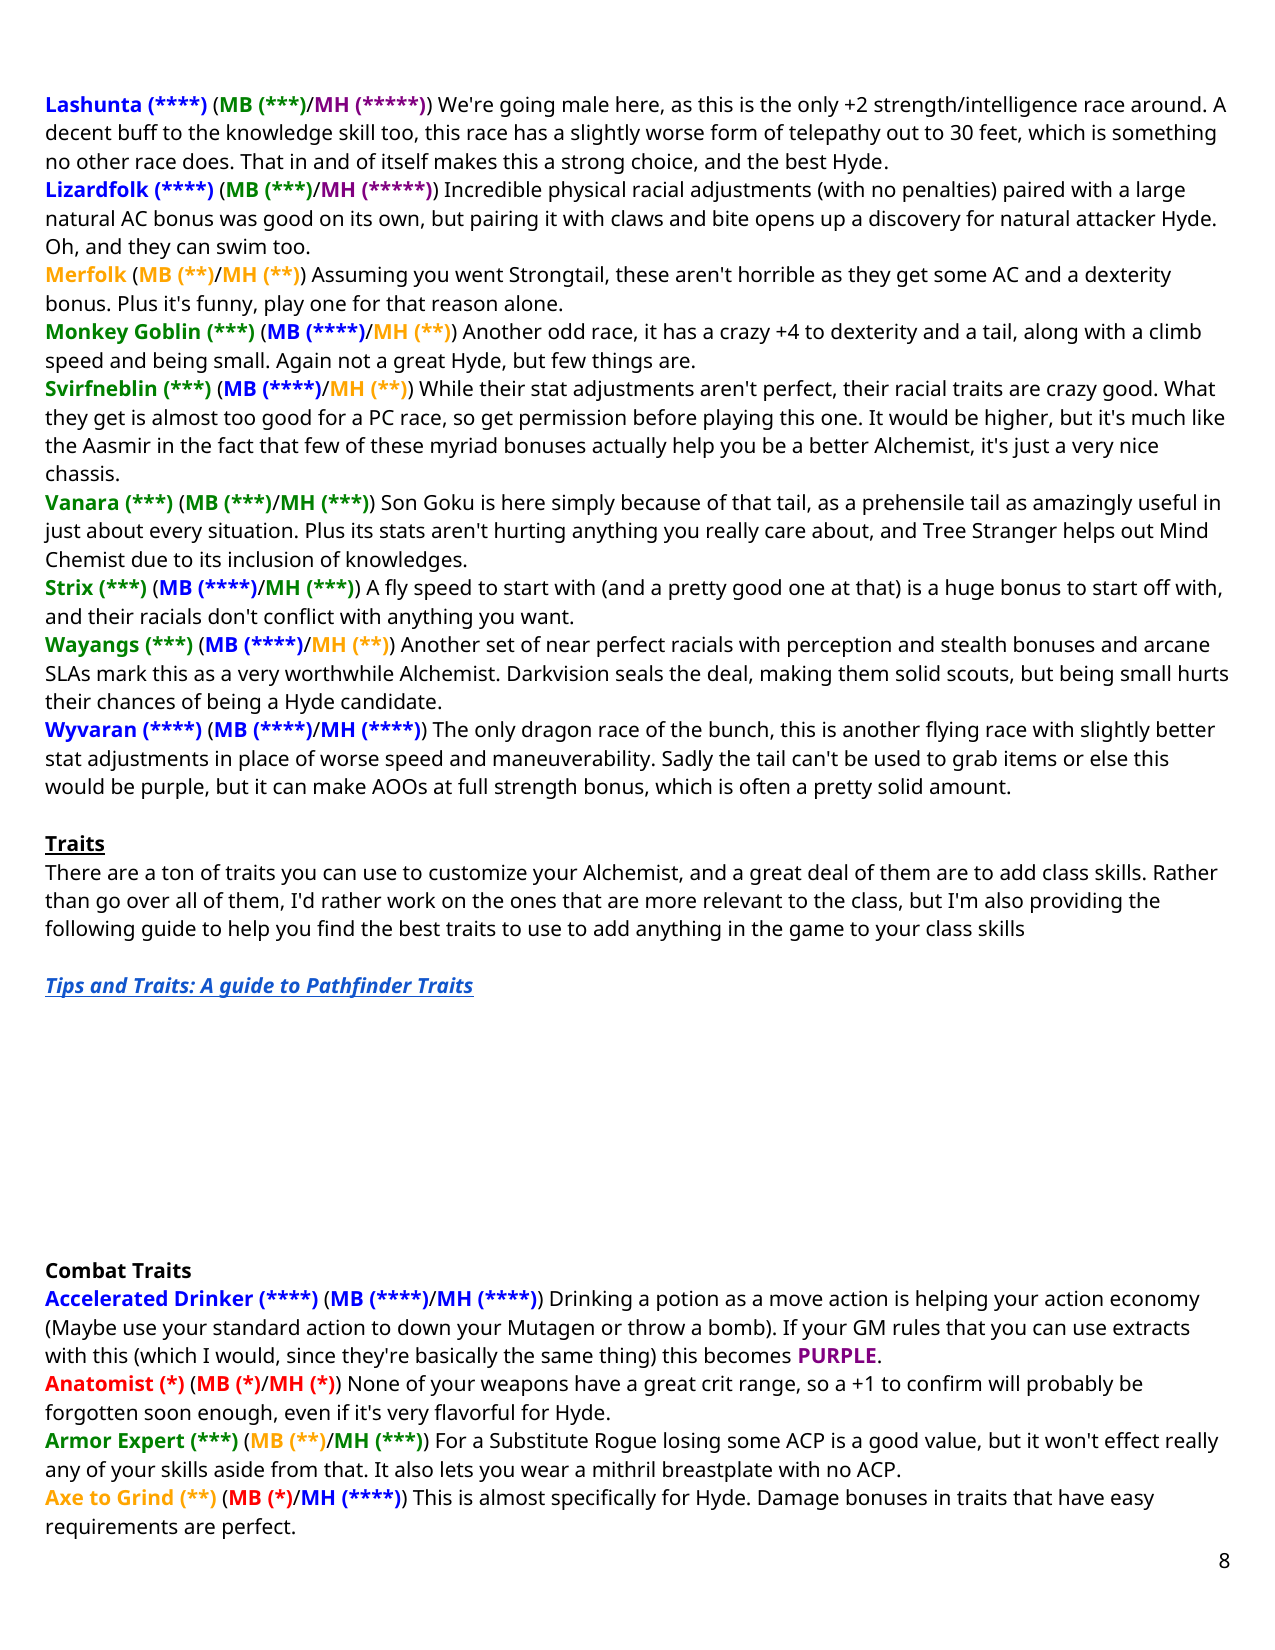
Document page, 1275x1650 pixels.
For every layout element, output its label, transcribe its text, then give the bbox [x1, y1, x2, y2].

text Strix (***) (MB (****)/MH (***)) A fly speed to start with (and a pretty good one at that) is a huge bonus to start off with, and their racials don't conflict with anything you want. [45, 573, 1230, 630]
text Armor Expert (***) (MB (**)/MH (***)) For a Substitute Rogue losing some ACP is a good value, but it won't effect really any of your skills aside from that. It also lets you wear a mithril breastplate with no ACP. [45, 1426, 1230, 1483]
text Wyvaran (****) (MB (****)/MH (****)) The only dragon race of the bunch, this is another flying race with slightly better stat adjustments in place of worse speed and maneuverability. Sadly the tail can't be used to grab items or else this would be purple, but it can make AOOs at full strength bonus, which is often a pretty solid amount. [45, 716, 1230, 801]
text Lashunta (****) (MB (***)/MH (*****)) We're going male here, as this is the only +2 strength/intelligence race around. A decent buff to the knowledge skill too, this race has a slightly worse form of telepathy out to 30 feet, which is something no other race does. That in and of itself makes this a strong choice, and the best Hyde. [45, 90, 1230, 175]
text Axe to Grind (**) (MB (*)/MH (****)) This is almost specifically for Hyde. Damage bonuses in traits that have easy requirements are perfect. [45, 1483, 1230, 1540]
text Traits [45, 829, 1230, 858]
text Monkey Goblin (***) (MB (****)/MH (**)) Another odd race, it has a crazy +4 to dexterity and a tail, along with a climb speed and being small. Again not a great Hyde, but few things are. [45, 317, 1230, 374]
text Vanara (***) (MB (***)/MH (***)) Son Goku is here simply because of that tail, as a prehensile tail as amazingly useful in just about every situation. Plus its stats aren't hurting anything you really care about, and Tree Stranger helps out Mind Chemist due to its inclusion of knowledges. [45, 488, 1230, 573]
text Accelerated Drinker (****) (MB (****)/MH (****)) Drinking a potion as a move action is helping your action economy (Maybe use your standard action to down your Mutagen or throw a bomb). If your GM rules that you can use extracts with this (which I would, since they're basically the same thing) this becomes PURPLE. [45, 1284, 1230, 1369]
text Combat Traits [45, 1256, 1230, 1284]
text Tips and Traits: A guide to Pathfinder Traits [45, 971, 1230, 1000]
text Anatomist (*) (MB (*)/MH (*)) None of your weapons have a great crit range, so a +1 to confirm will probably be forgotten soon enough, even if it's very flavorful for Hyde. [45, 1369, 1230, 1426]
text Merfolk (MB (**)/MH (**)) Assuming you went Strongtail, these aren't horrible as they get some AC and a dexterity bonus. Plus it's funny, play one for that reason alone. [45, 261, 1230, 317]
text Wayangs (***) (MB (****)/MH (**)) Another set of near perfect racials with perception and stealth bonuses and arcane SLAs mark this as a very worthwhile Alchemist. Darkvision seals the deal, making them solid scouts, but being small hurts their chances of being a Hyde candidate. [45, 630, 1230, 716]
text Lizardfolk (****) (MB (***)/MH (*****)) Incredible physical racial adjustments (with no penalties) paired with a large natural AC bonus was good on its own, but pairing it with claws and bite opens up a discovery for natural attacker Hyde. Oh, and they can swim too. [45, 175, 1230, 261]
text Svirfneblin (***) (MB (****)/MH (**)) While their stat adjustments aren't perfect, their racial traits are crazy good. What they get is almost too good for a PC race, so get permission before playing this one. It would be higher, but it's much like the Aasmir in the fact that few of these myriad bonuses actually help you be a better Alchemist, it's just a very nice chassis. [45, 374, 1230, 488]
text There are a ton of traits you can use to customize your Alchemist, and a great deal of them are to add class skills. Rather than go over all of them, I'd rather work on the ones that are more relevant to the class, but I'm also providing the following guide to help you find the best traits to use to add anything in the game to your class skills [45, 858, 1230, 943]
